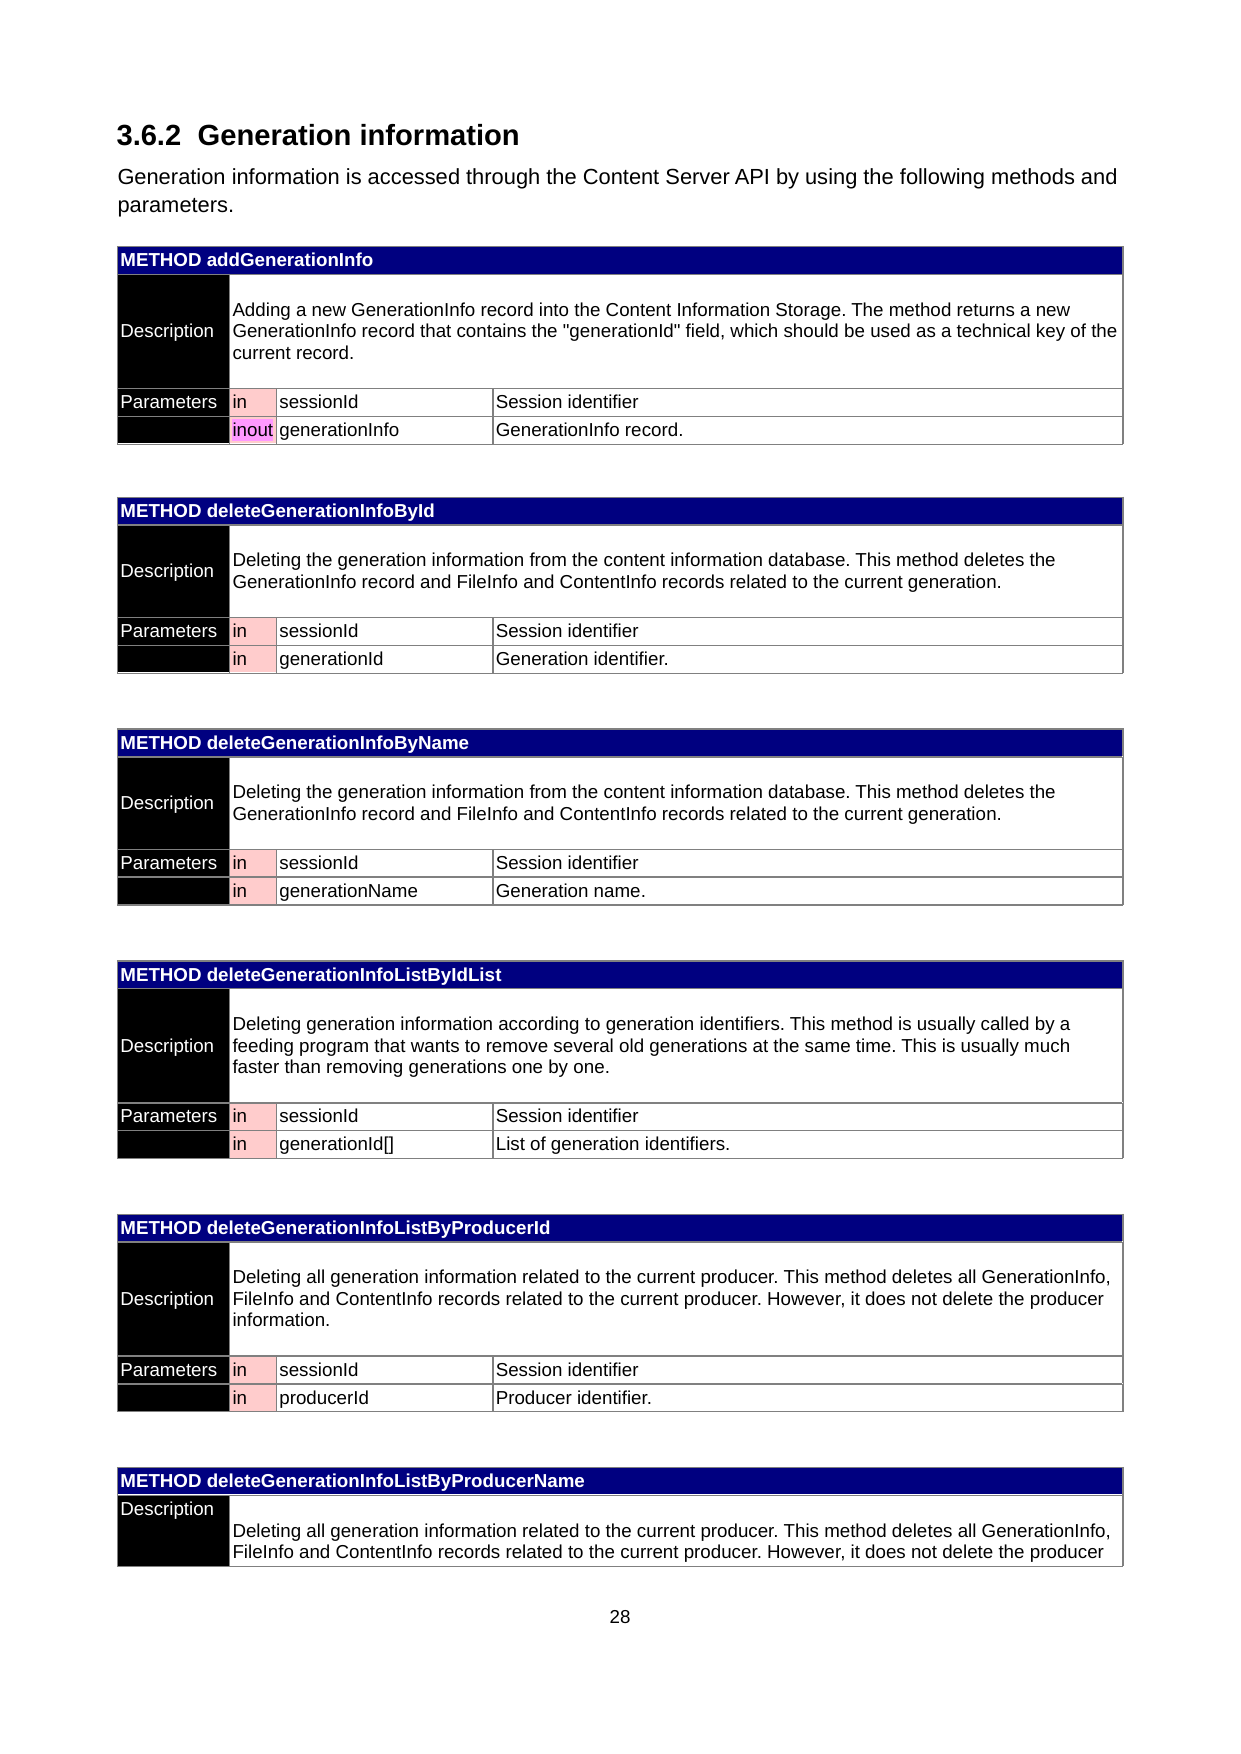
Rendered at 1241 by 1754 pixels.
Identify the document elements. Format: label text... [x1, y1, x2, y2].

table_cell Description [118, 526, 229, 617]
table_header METHOD addGenerationInfo [118, 247, 1122, 274]
table_cell in [230, 618, 276, 645]
table_header METHOD deleteGenerationInfoById [118, 498, 1122, 524]
table_cell Parameters [118, 1104, 229, 1130]
table_cell Description [118, 1243, 229, 1355]
table_cell Producer identifier. [494, 1385, 1122, 1411]
table_cell Deleting all generation information related to the current producer. This method deletes all GenerationInfo, FileInfo and ContentInfo records related to the current producer. However, it does not delete the producer [230, 1496, 1122, 1566]
table_cell sessionId [277, 1357, 492, 1383]
table_cell in [230, 646, 276, 672]
table_cell List of generation identifiers. [494, 1131, 1122, 1158]
table_cell Parameters [118, 850, 229, 876]
table_cell [118, 646, 229, 672]
table_cell Parameters [118, 389, 229, 416]
table_cell in [230, 1357, 276, 1383]
table_cell inout [230, 417, 276, 443]
table_cell [118, 417, 229, 443]
table_cell [118, 878, 229, 904]
table_cell sessionId [277, 389, 492, 416]
table_cell Description [118, 989, 229, 1102]
table_cell Description [118, 758, 229, 849]
table_cell Description [118, 1496, 229, 1566]
table_cell Deleting the generation information from the content information database. This method deletes the GenerationInfo record and FileInfo and ContentInfo records related to the current generation. [230, 526, 1122, 617]
table_cell in [230, 1385, 276, 1411]
table_cell [118, 1131, 229, 1158]
table_header METHOD deleteGenerationInfoByName [118, 730, 1122, 756]
table_cell sessionId [277, 618, 492, 645]
table_cell sessionId [277, 850, 492, 876]
table_cell generationName [277, 878, 492, 904]
text Generation information is accessed through the Content Server API by using the following methods and parameters. [117, 164, 1122, 217]
table_cell Session identifier [494, 850, 1122, 876]
table_cell Generation identifier. [494, 646, 1122, 672]
table_header METHOD deleteGenerationInfoListByProducerName [118, 1468, 1122, 1494]
table_cell Adding a new GenerationInfo record into the Content Information Storage. The method returns a new GenerationInfo record that contains the "generationId" field, which should be used as a technical key of the current record. [230, 275, 1122, 388]
table_cell Session identifier [494, 618, 1122, 645]
table_header METHOD deleteGenerationInfoListByIdList [118, 962, 1122, 988]
table_cell sessionId [277, 1104, 492, 1130]
table_cell in [230, 850, 276, 876]
table_cell Deleting the generation information from the content information database. This method deletes the GenerationInfo record and FileInfo and ContentInfo records related to the current generation. [230, 758, 1122, 849]
table_cell in [230, 389, 276, 416]
table_cell [118, 1385, 229, 1411]
table_cell Parameters [118, 618, 229, 645]
table_header METHOD deleteGenerationInfoListByProducerId [118, 1215, 1122, 1241]
table_cell Session identifier [494, 1357, 1122, 1383]
table_cell GenerationInfo record. [494, 417, 1122, 443]
table_cell Parameters [118, 1357, 229, 1383]
table_cell generationId [277, 646, 492, 672]
table_cell Session identifier [494, 1104, 1122, 1130]
table_cell producerId [277, 1385, 492, 1411]
table_cell in [230, 878, 276, 904]
subtitle Generation information [108, 118, 1122, 152]
table_cell Description [118, 275, 229, 388]
table_cell in [230, 1131, 276, 1158]
table_cell in [230, 1104, 276, 1130]
table_cell Generation name. [494, 878, 1122, 904]
table_cell generationId[] [277, 1131, 492, 1158]
table_cell Deleting all generation information related to the current producer. This method deletes all GenerationInfo, FileInfo and ContentInfo records related to the current producer. However, it does not delete the producer information. [230, 1243, 1122, 1355]
table_cell Deleting generation information according to generation identifiers. This method is usually called by a feeding program that wants to remove several old generations at the same time. This is usually much faster than removing generations one by one. [230, 989, 1122, 1102]
table_cell Session identifier [494, 389, 1122, 416]
table_cell generationInfo [277, 417, 492, 443]
